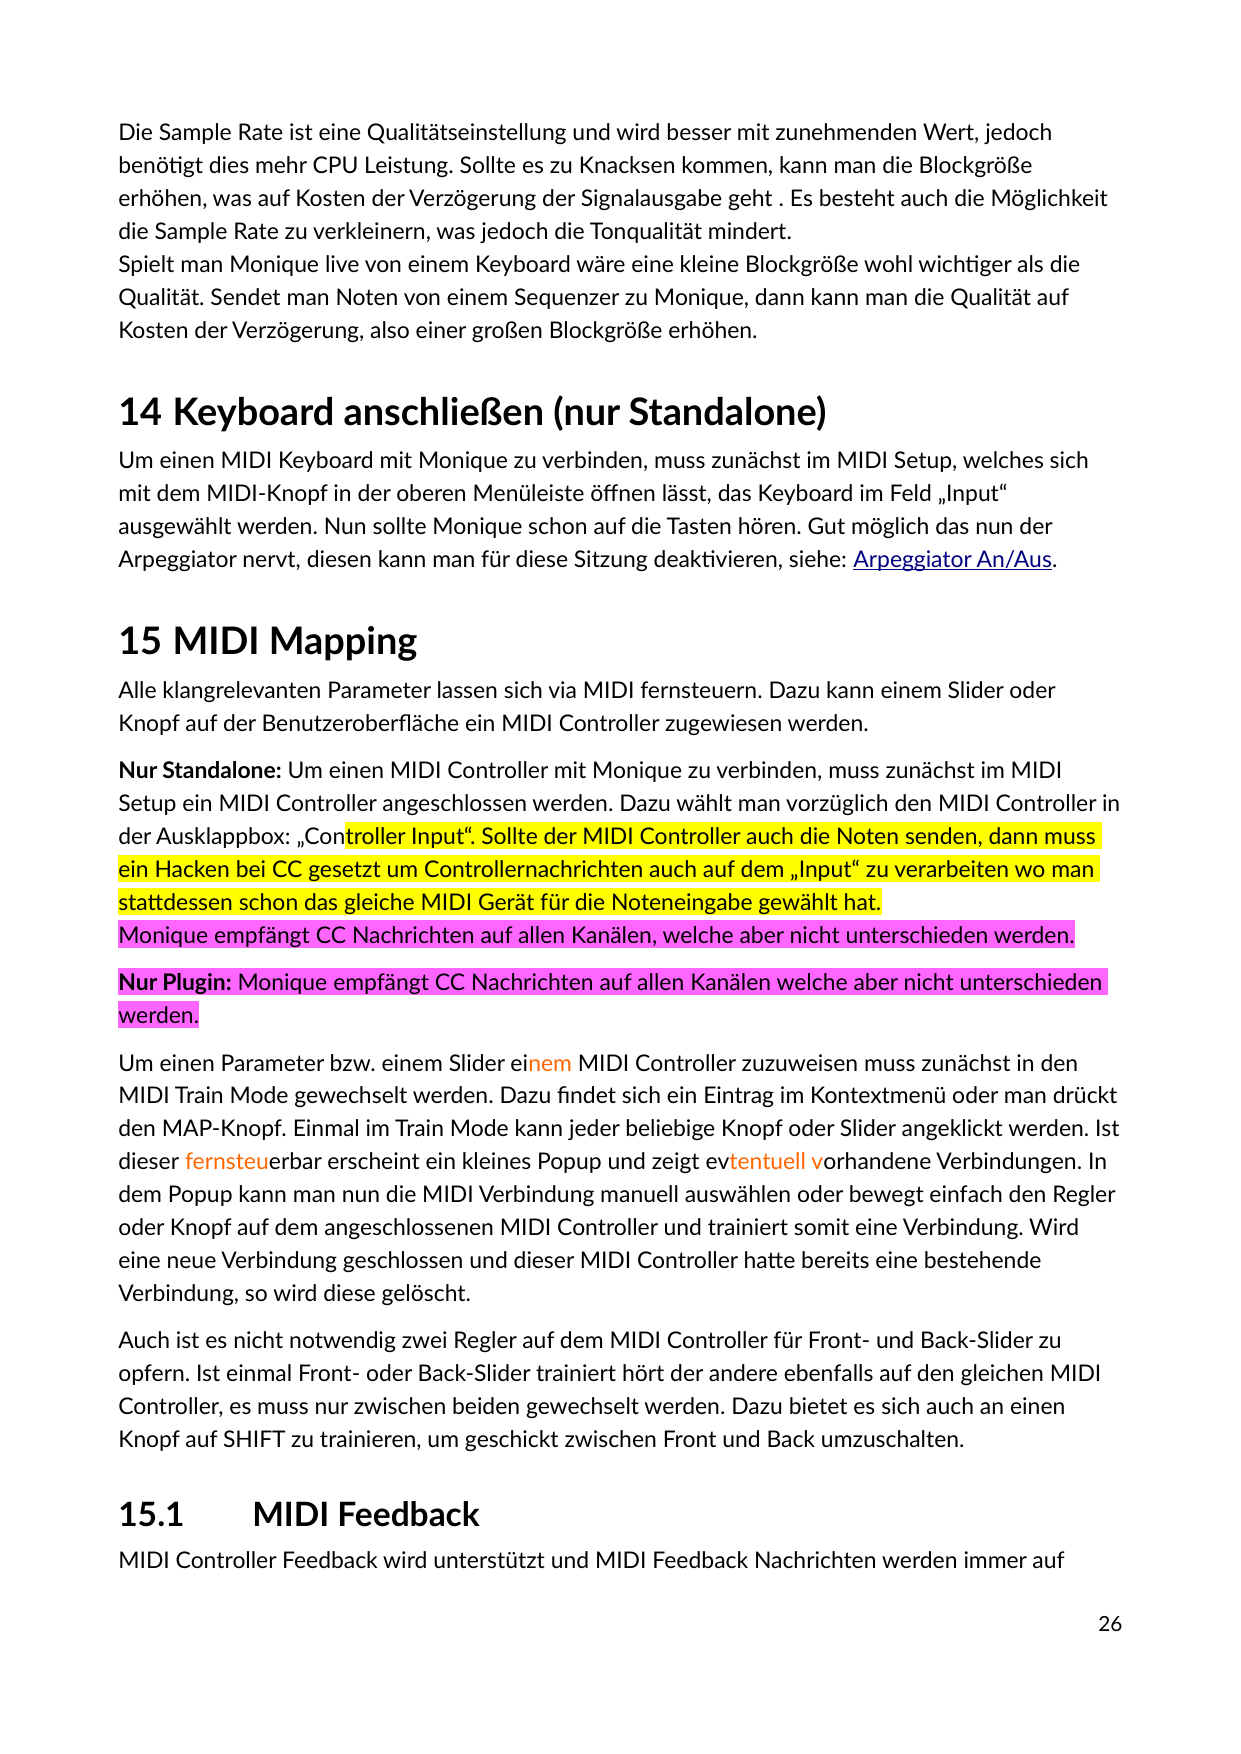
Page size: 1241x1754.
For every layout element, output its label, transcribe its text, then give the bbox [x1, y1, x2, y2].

subtitle MIDI Feedback [118, 1493, 1122, 1534]
text MIDI Controller Feedback wird unterstützt und MIDI Feedback Nachrichten werden immer auf [118, 1546, 1122, 1574]
text Um einen Parameter bzw. einem Slider einem MIDI Controller zuzuweisen muss zunächst in den MIDI Train Mode gewechselt werden. Dazu findet sich ein Eintrag im Kontextmenü oder man drückt den MAP-Knopf. Einmal im Train Mode kann jeder beliebige Knopf oder Slider angeklickt werden. Ist dieser fernsteuerbar erscheint ein kleines Popup und zeigt evtentuell vorhandene Verbindungen. In dem Popup kann man nun die MIDI Verbindung manuell auswählen oder bewegt einfach den Regler oder Knopf auf dem angeschlossenen MIDI Controller und trainiert somit eine Verbindung. Wird eine neue Verbindung geschlossen und dieser MIDI Controller hatte bereits eine bestehende Verbindung, so wird diese gelöscht. [118, 1048, 1122, 1306]
text Nur Standalone: Um einen MIDI Controller mit Monique zu verbinden, muss zunächst im MIDI Setup ein MIDI Controller angeschlossen werden. Dazu wählt man vorzüglich den MIDI Controller in der Ausklappbox: „Controller Input“. Sollte der MIDI Controller auch die Noten senden, dann muss ein Hacken bei CC gesetzt um Controllernachrichten auch auf dem „Input“ zu verarbeiten wo man stattdessen schon das gleiche MIDI Gerät für die Noteneingabe gewählt hat. Monique empfängt CC Nachrichten auf allen Kanälen, welche aber nicht unterschieden werden. [118, 756, 1122, 948]
subtitle Keyboard anschließen (nur Standalone) [118, 388, 1122, 434]
text Auch ist es nicht notwendig zwei Regler auf dem MIDI Controller für Front- und Back-Slider zu opfern. Ist einmal Front- oder Back-Slider trainiert hört der andere ebenfalls auf den gleichen MIDI Controller, es muss nur zwischen beiden gewechselt werden. Dazu bietet es sich auch an einen Knopf auf SHIFT zu trainieren, um geschickt zwischen Front und Back umzuschalten. [118, 1326, 1122, 1452]
text Um einen MIDI Keyboard mit Monique zu verbinden, muss zunächst im MIDI Setup, welches sich mit dem MIDI-Knopf in der oberen Menüleiste öffnen lässt, das Keyboard im Feld „Input“ ausgewählt werden. Nun sollte Monique schon auf die Tasten hören. Gut möglich das nun der Arpeggiator nervt, diesen kann man für diese Sitzung deaktivieren, siehe: Arpeggiator An/Aus. [118, 446, 1122, 572]
text Alle klangrelevanten Parameter lassen sich via MIDI fernsteuern. Dazu kann einem Slider oder Knopf auf der Benutzeroberfläche ein MIDI Controller zugewiesen werden. [118, 675, 1122, 736]
text Die Sample Rate ist eine Qualitätseinstellung und wird besser mit zunehmenden Wert, jedoch benötigt dies mehr CPU Leistung. Sollte es zu Knacksen kommen, kann man die Blockgröße erhöhen, was auf Kosten der Verzögerung der Signalausgabe geht . Es besteht auch die Möglichkeit die Sample Rate zu verkleinern, was jedoch die Tonqualität mindert. Spielt man Monique live von einem Keyboard wäre eine kleine Blockgröße wohl wichtiger als die Qualität. Sendet man Noten von einem Sequenzer zu Monique, dann kann man die Qualität auf Kosten der Verzögerung, also einer großen Blockgröße erhöhen. [118, 118, 1122, 343]
text Nur Plugin: Monique empfängt CC Nachrichten auf allen Kanälen welche aber nicht unterschieden werden. [118, 968, 1122, 1028]
subtitle MIDI Mapping [118, 617, 1122, 663]
